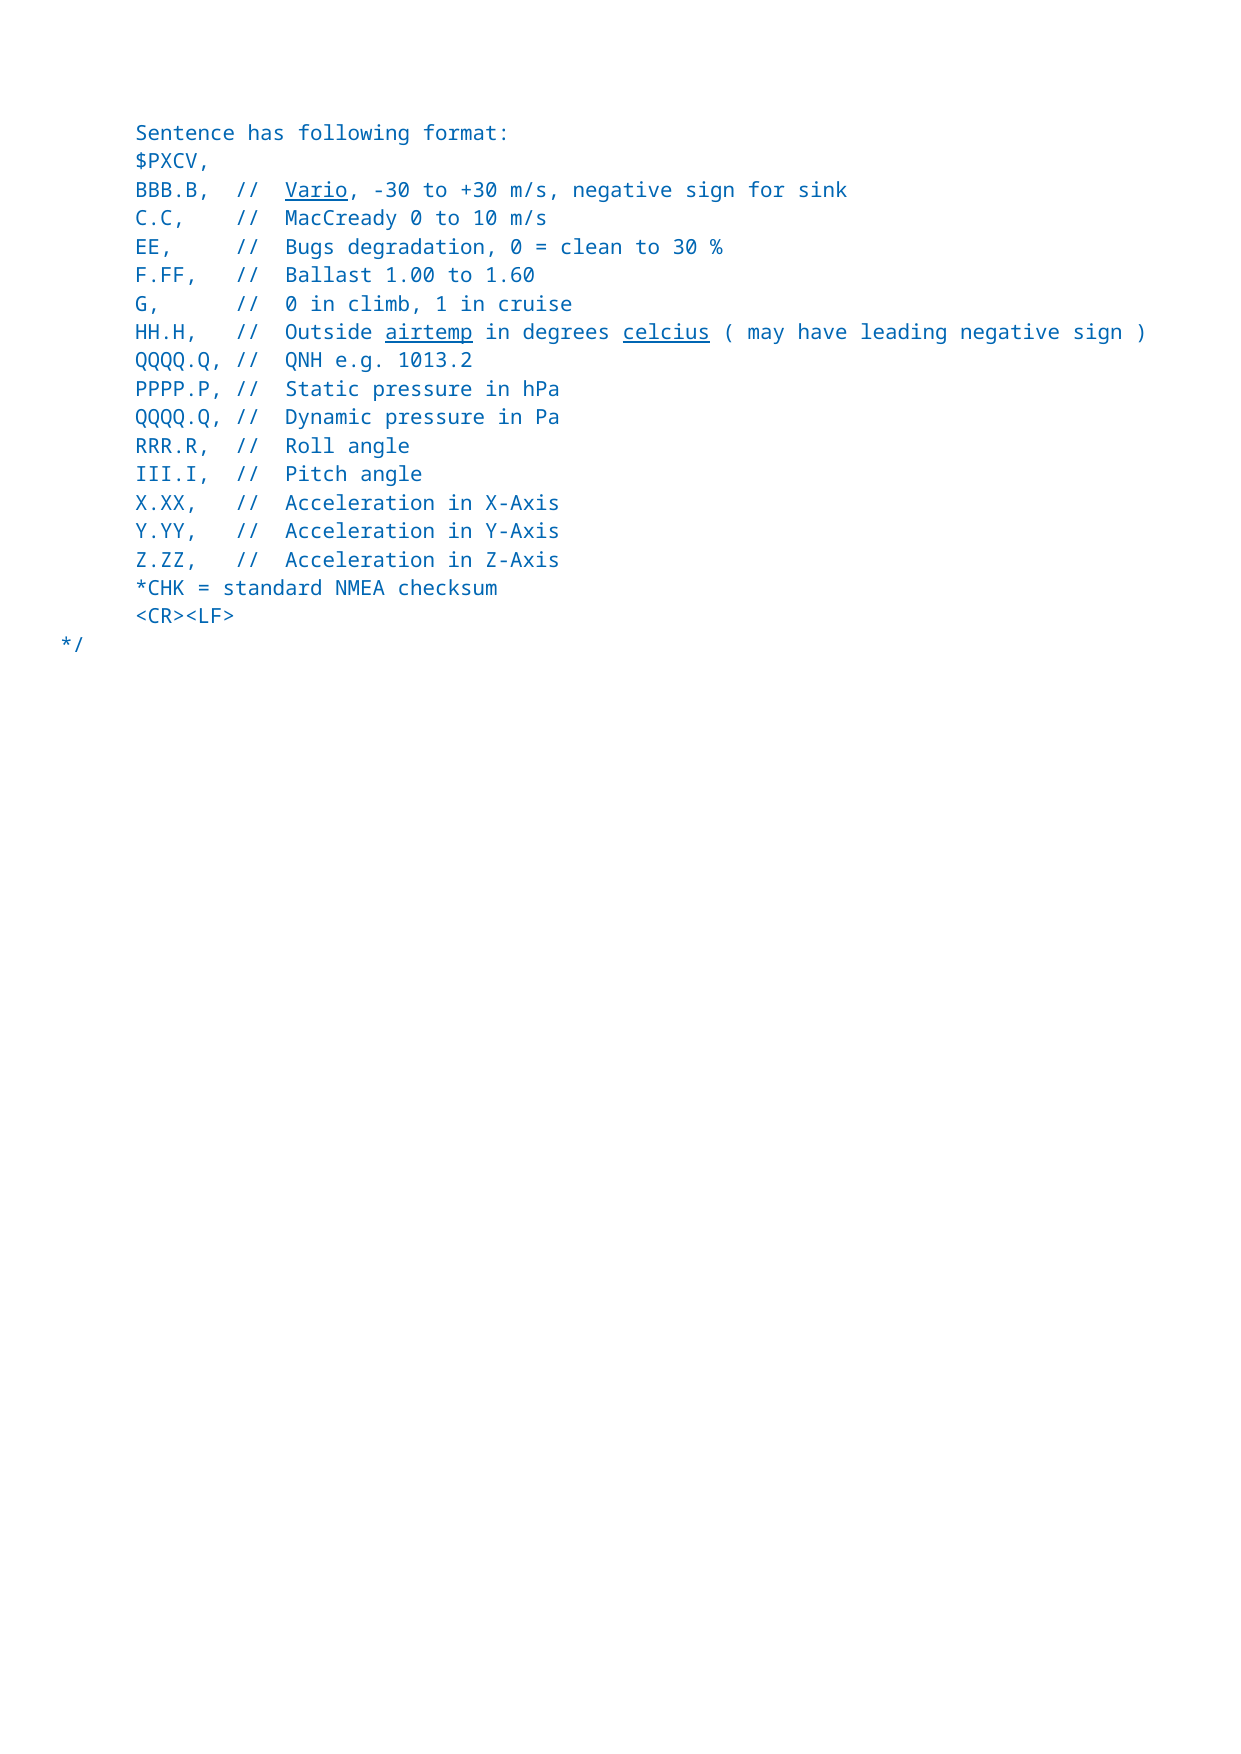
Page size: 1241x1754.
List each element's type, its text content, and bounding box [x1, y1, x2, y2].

text <CR><LF> [60, 602, 1207, 630]
text C.C, // MacCready 0 to 10 m/s [60, 203, 1207, 232]
text RRR.R, // Roll angle [60, 431, 1207, 459]
text $PXCV, [60, 147, 1207, 175]
text QQQQ.Q, // QNH e.g. 1013.2 [60, 346, 1207, 374]
text G, // 0 in climb, 1 in cruise [60, 289, 1207, 317]
text HH.H, // Outside airtemp in degrees celcius ( may have leading negative sign ) [60, 317, 1207, 346]
text PPPP.P, // Static pressure in hPa [60, 374, 1207, 402]
text Sentence has following format: [60, 118, 1207, 147]
text *CHK = standard NMEA checksum [60, 573, 1207, 602]
text F.FF, // Ballast 1.00 to 1.60 [60, 260, 1207, 289]
text */ [60, 630, 1207, 658]
text EE, // Bugs degradation, 0 = clean to 30 % [60, 232, 1207, 260]
text QQQQ.Q, // Dynamic pressure in Pa [60, 402, 1207, 431]
text X.XX, // Acceleration in X-Axis [60, 488, 1207, 516]
text III.I, // Pitch angle [60, 459, 1207, 488]
text BBB.B, // Vario, -30 to +30 m/s, negative sign for sink [60, 175, 1207, 203]
text Y.YY, // Acceleration in Y-Axis [60, 516, 1207, 545]
text Z.ZZ, // Acceleration in Z-Axis [60, 545, 1207, 573]
